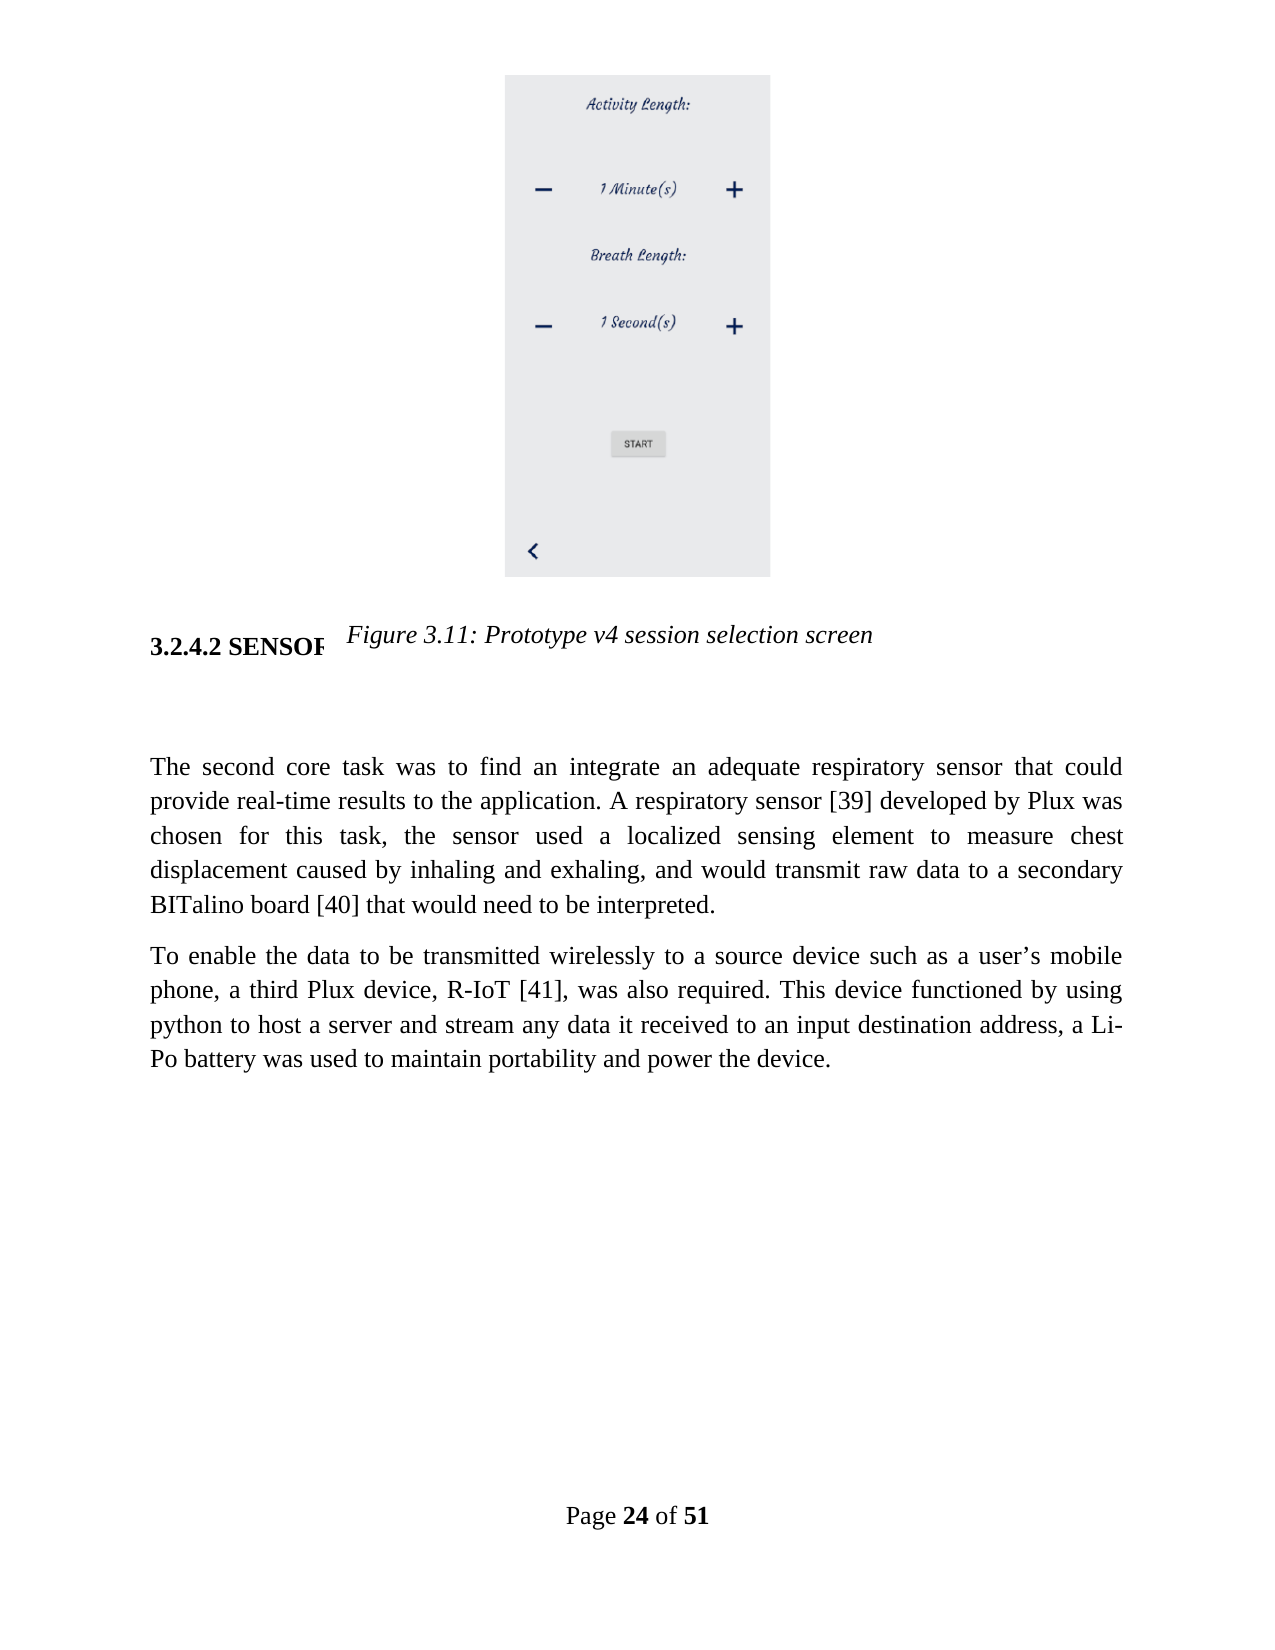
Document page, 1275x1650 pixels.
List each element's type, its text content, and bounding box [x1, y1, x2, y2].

subtitle 3.2.4.2 Sensor integration [898, 631, 1125, 661]
text To enable the data to be transmitted wirelessly to a source device such as a user’s mobile phone, a third Plux device, R-IoT [41], was also required. This device functioned by using python to host a server and stream any data it received to an input destination address, a Li-Po battery was used to maintain portability and power the device. [150, 940, 1125, 1073]
text Figure 3.11: Prototype v4 session selection screen [324, 619, 898, 649]
text The second core task was to find an integrate an adequate respiratory sensor that could provide real-time results to the application. A respiratory sensor [39] developed by Plux was chosen for this task, the sensor used a localized sensing element to measure chest displacement caused by inhaling and exhaling, and would transmit raw data to a secondary BITalino board [40] that would need to be interpreted. [150, 678, 1125, 919]
subtitle 3.2.4.2 Sensor integration [150, 631, 324, 661]
